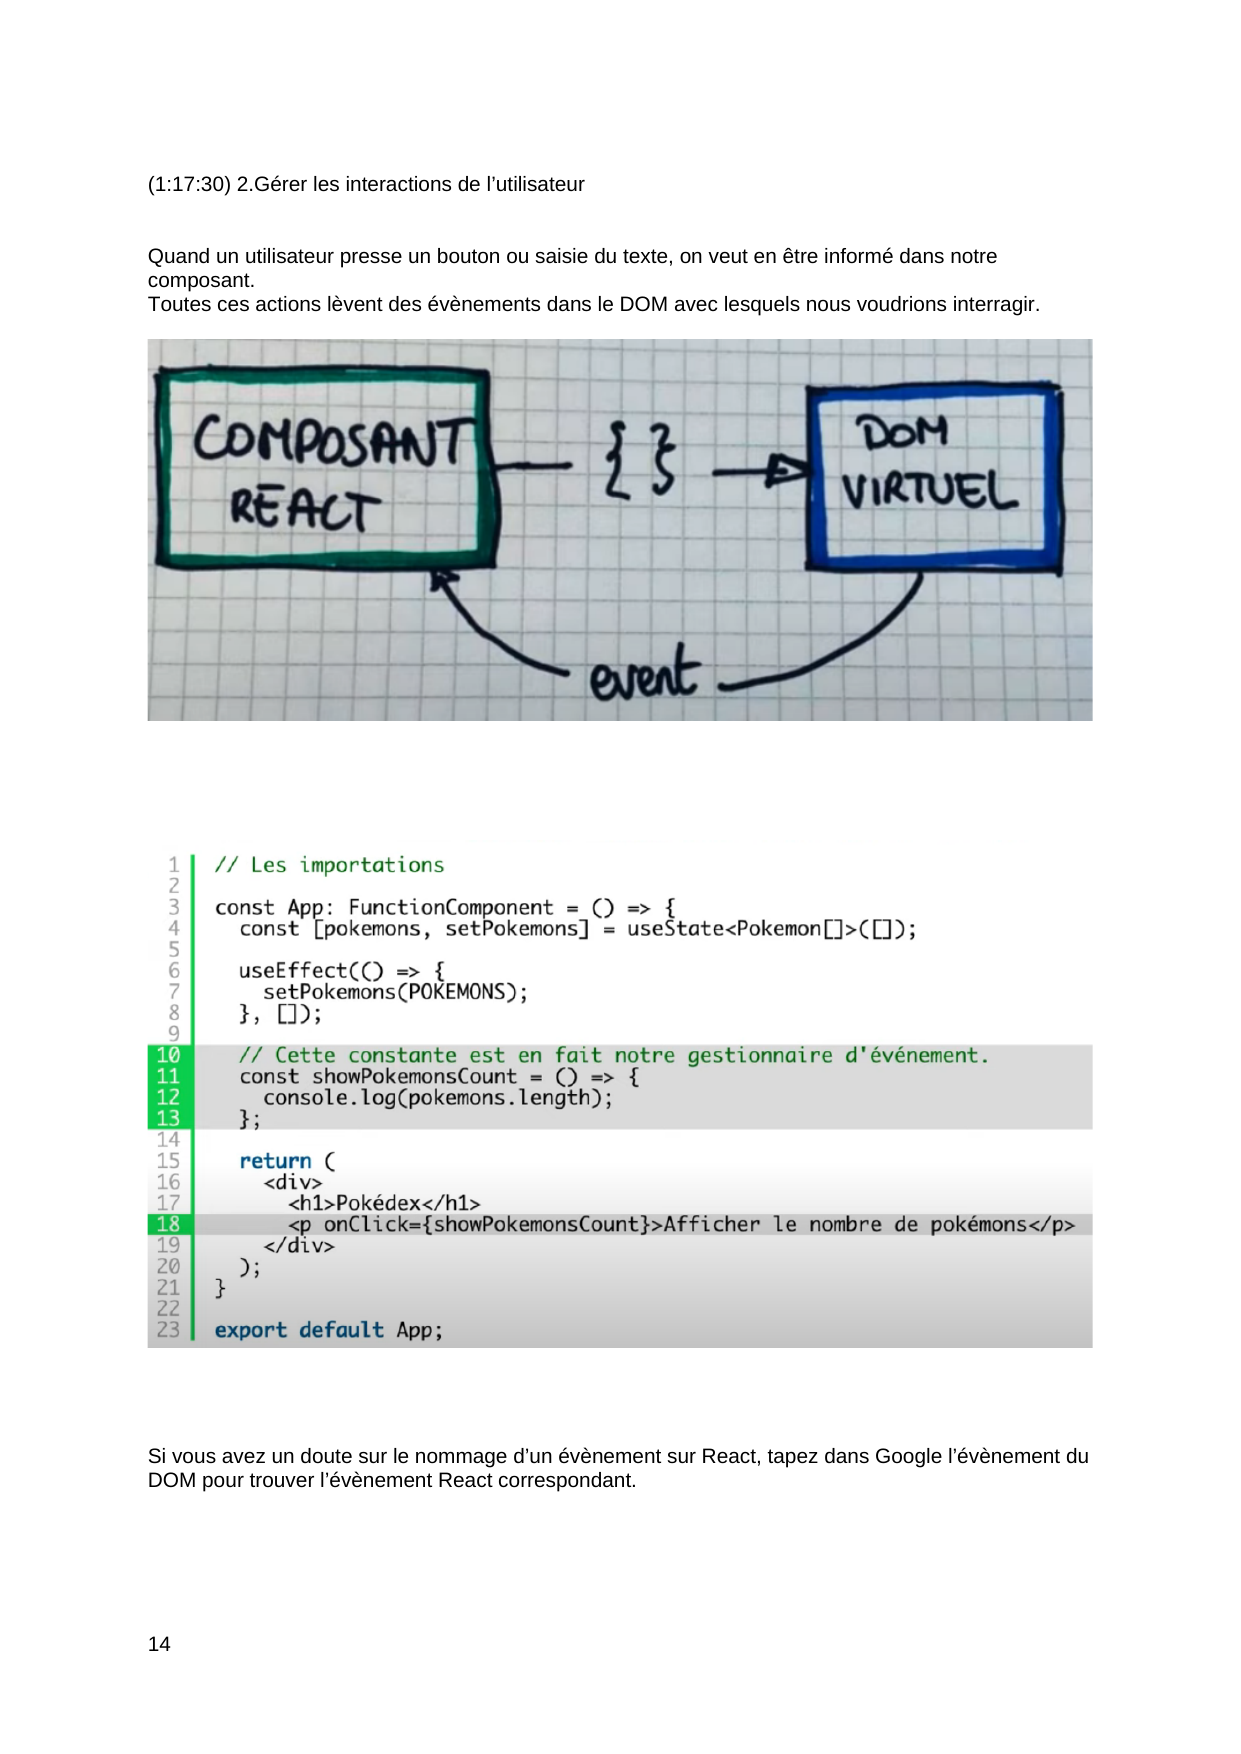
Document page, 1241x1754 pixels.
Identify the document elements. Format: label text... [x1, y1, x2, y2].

text Toutes ces actions lèvent des évènements dans le DOM avec lesquels nous voudrions interragir. [148, 291, 1093, 315]
text Quand un utilisateur presse un bouton ou saisie du texte, on veut en être informé dans notre composant. [148, 243, 1093, 291]
text Si vous avez un doute sur le nommage d’un évènement sur React, tapez dans Google l’évènement du DOM pour trouver l’évènement React correspondant. [148, 1443, 1093, 1491]
picture [147, 339, 1093, 721]
picture [147, 840, 1093, 1348]
text (1:17:30) 2.Gérer les interactions de l’utilisateur [148, 172, 1093, 196]
